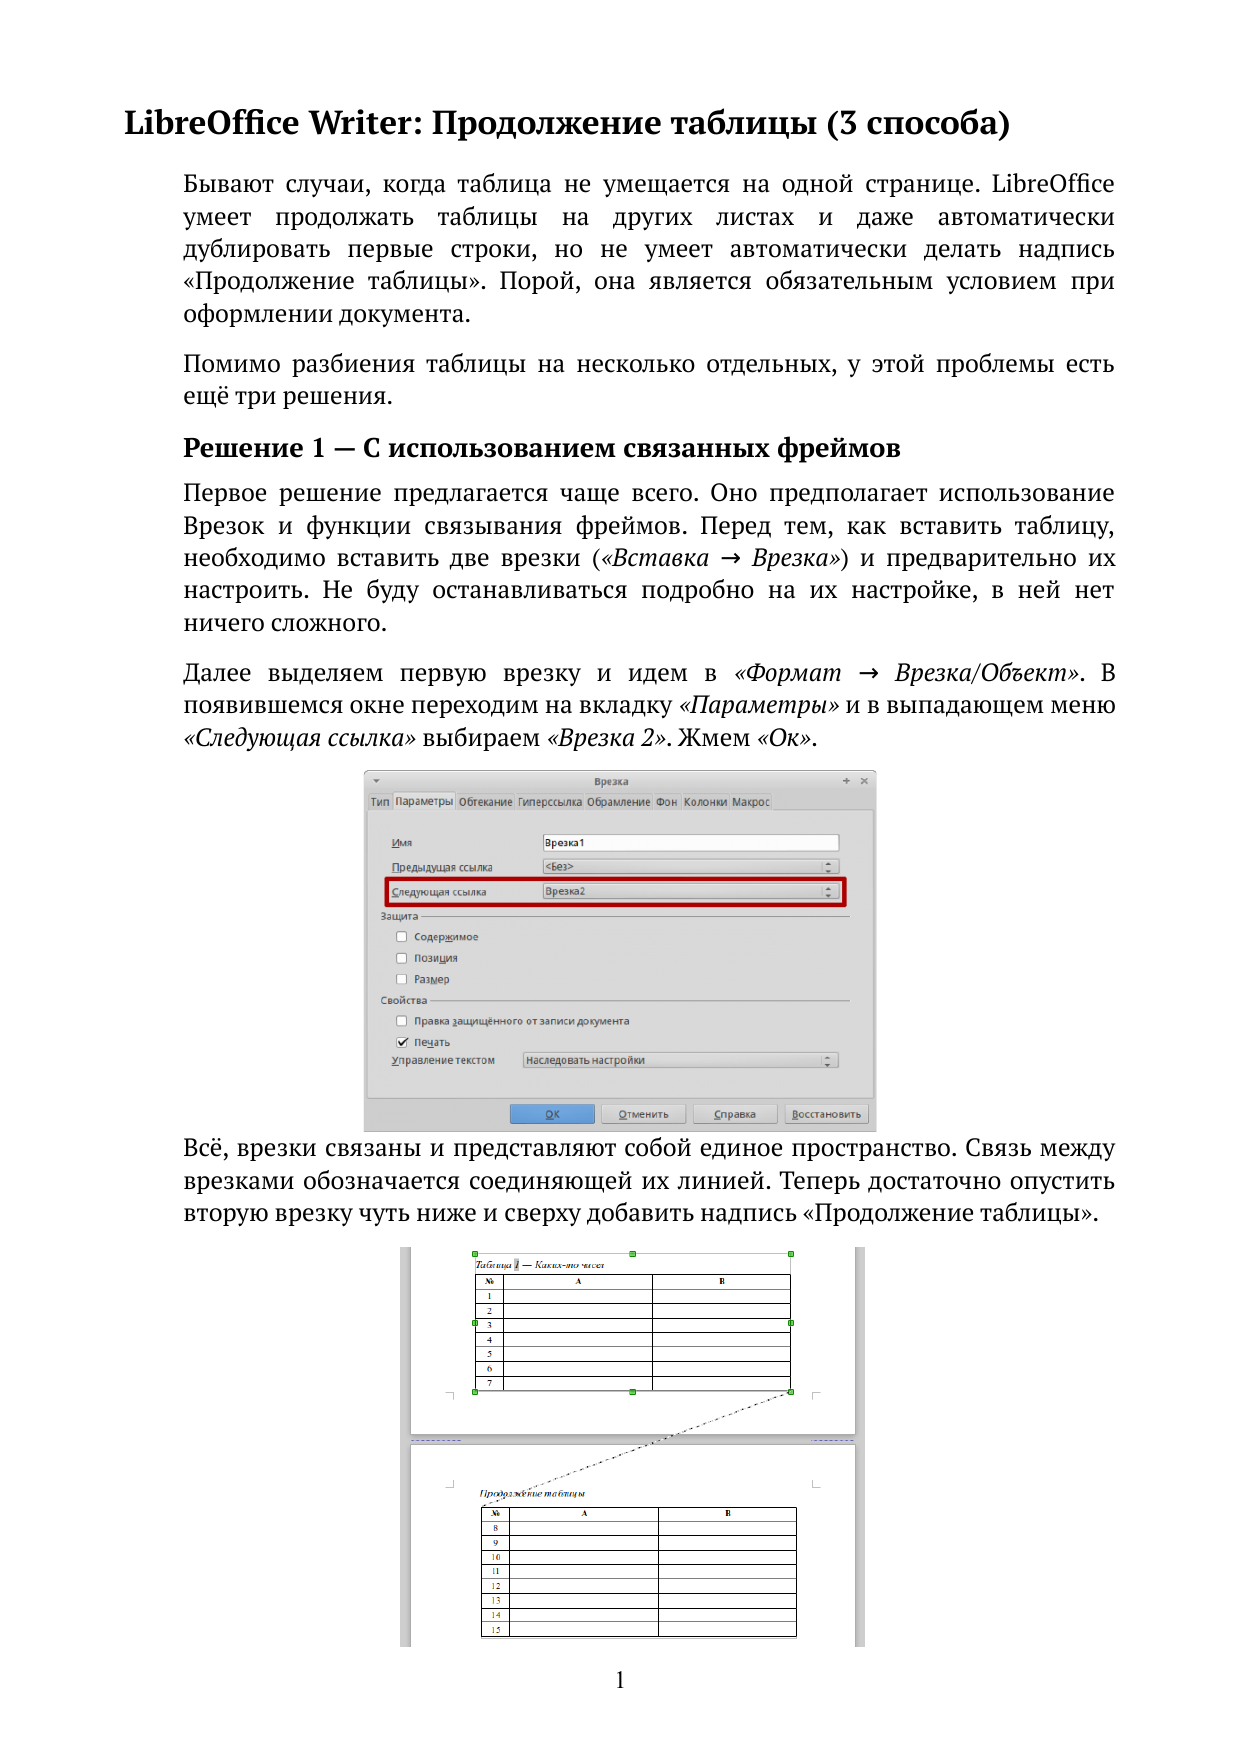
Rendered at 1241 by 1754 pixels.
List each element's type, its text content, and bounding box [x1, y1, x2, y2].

text Всё, врезки связаны и представляют собой единое пространство. Связь между врезками обозначается соединяющей их линией. Теперь достаточно опустить вторую врезку чуть ниже и сверху добавить надпись «Продолжение таблицы». [183, 771, 1116, 1229]
text LibreOffice Writer: Продолжение таблицы (3 способа) [124, 100, 1116, 143]
text Далее выделяем первую врезку и идем в «Формат → Врезка/Объект». В появившемся окне переходим на вкладку «Параметры» и в выпадающем меню «Следующая ссылка» выбираем «Врезка 2». Жмем «Ок». [183, 656, 1116, 753]
text Помимо разбиения таблицы на несколько отдельных, у этой проблемы есть ещё три решения. [183, 347, 1116, 412]
text Решение 1 — С использованием связанных фреймов [183, 429, 1116, 464]
text Первое решение предлагается чаще всего. Оно предполагает использование Врезок и функции связывания фреймов. Перед тем, как вставить таблицу, необходимо вставить две врезки («Вставка → Врезка») и предварительно их настроить. Не буду останавливаться подробно на их настройке, в ней нет ничего сложного. [183, 476, 1116, 638]
picture [400, 1247, 865, 1647]
text Бывают случаи, когда таблица не умещается на одной странице. LibreOffice умеет продолжать таблицы на других листах и даже автоматически дублировать первые строки, но не умеет автоматически делать надпись «Продолжение таблицы». Порой, она является обязательным условием при оформлении документа. [183, 167, 1116, 329]
picture [363, 770, 877, 1132]
